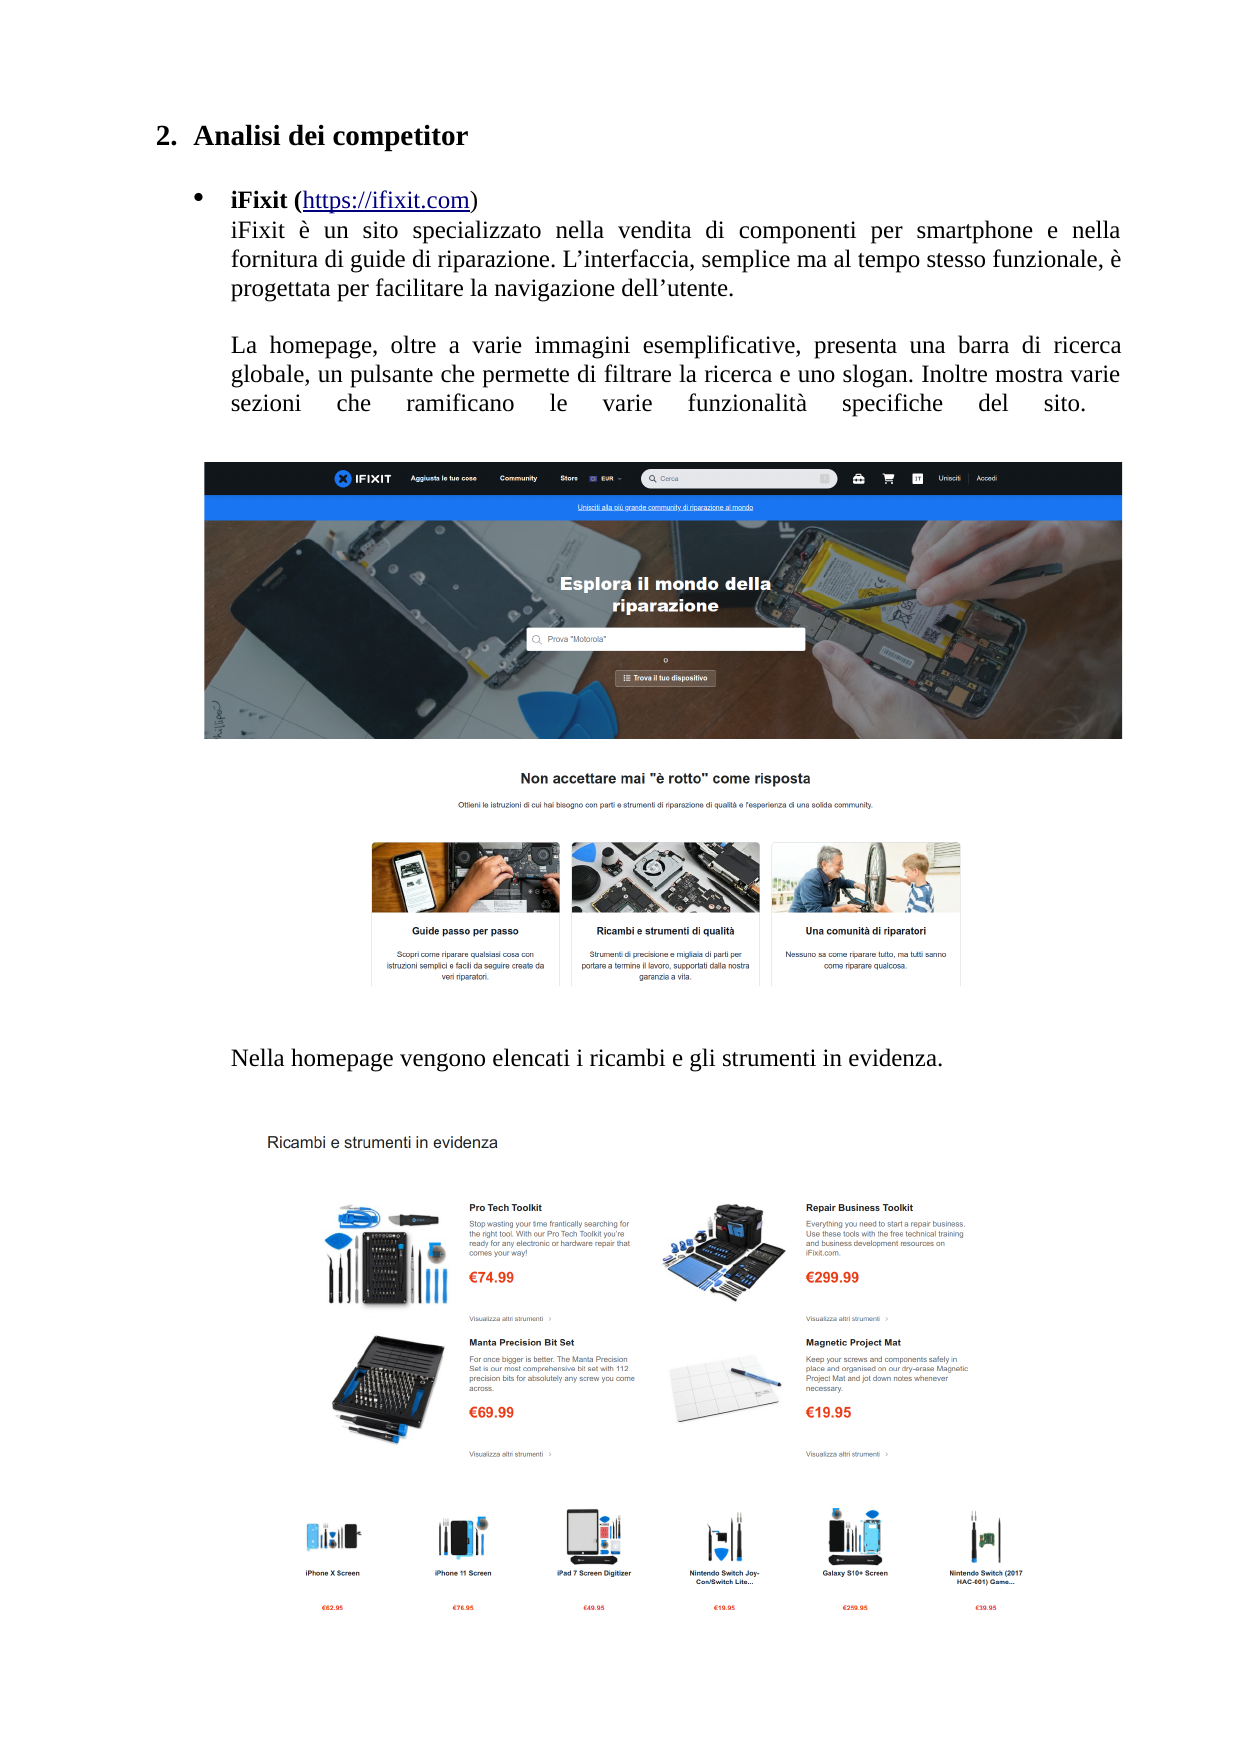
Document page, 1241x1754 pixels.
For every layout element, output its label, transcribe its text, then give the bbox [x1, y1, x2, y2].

picture [193, 1107, 1123, 1636]
list Nella homepage vengono elencati i ricambi e gli strumenti in evidenza. [193, 1043, 1122, 1072]
picture [204, 462, 1123, 986]
list Analisi dei competitor [156, 118, 1122, 152]
list La homepage, oltre a varie immagini esemplificative, presenta una barra di ricerca globale, un pulsante che permette di filtrare la ricerca e uno slogan. Inoltre mostra varie sezioni che ramificano le varie funzionalità specifiche del sito. [193, 330, 1122, 1014]
list iFixit (https://ifixit.com) [193, 185, 1122, 215]
list iFixit è un sito specializzato nella vendita di componenti per smartphone e nella fornitura di guide di riparazione. L’interfaccia, semplice ma al tempo stesso funzionale, è progettata per facilitare la navigazione dell’utente. [193, 215, 1122, 302]
